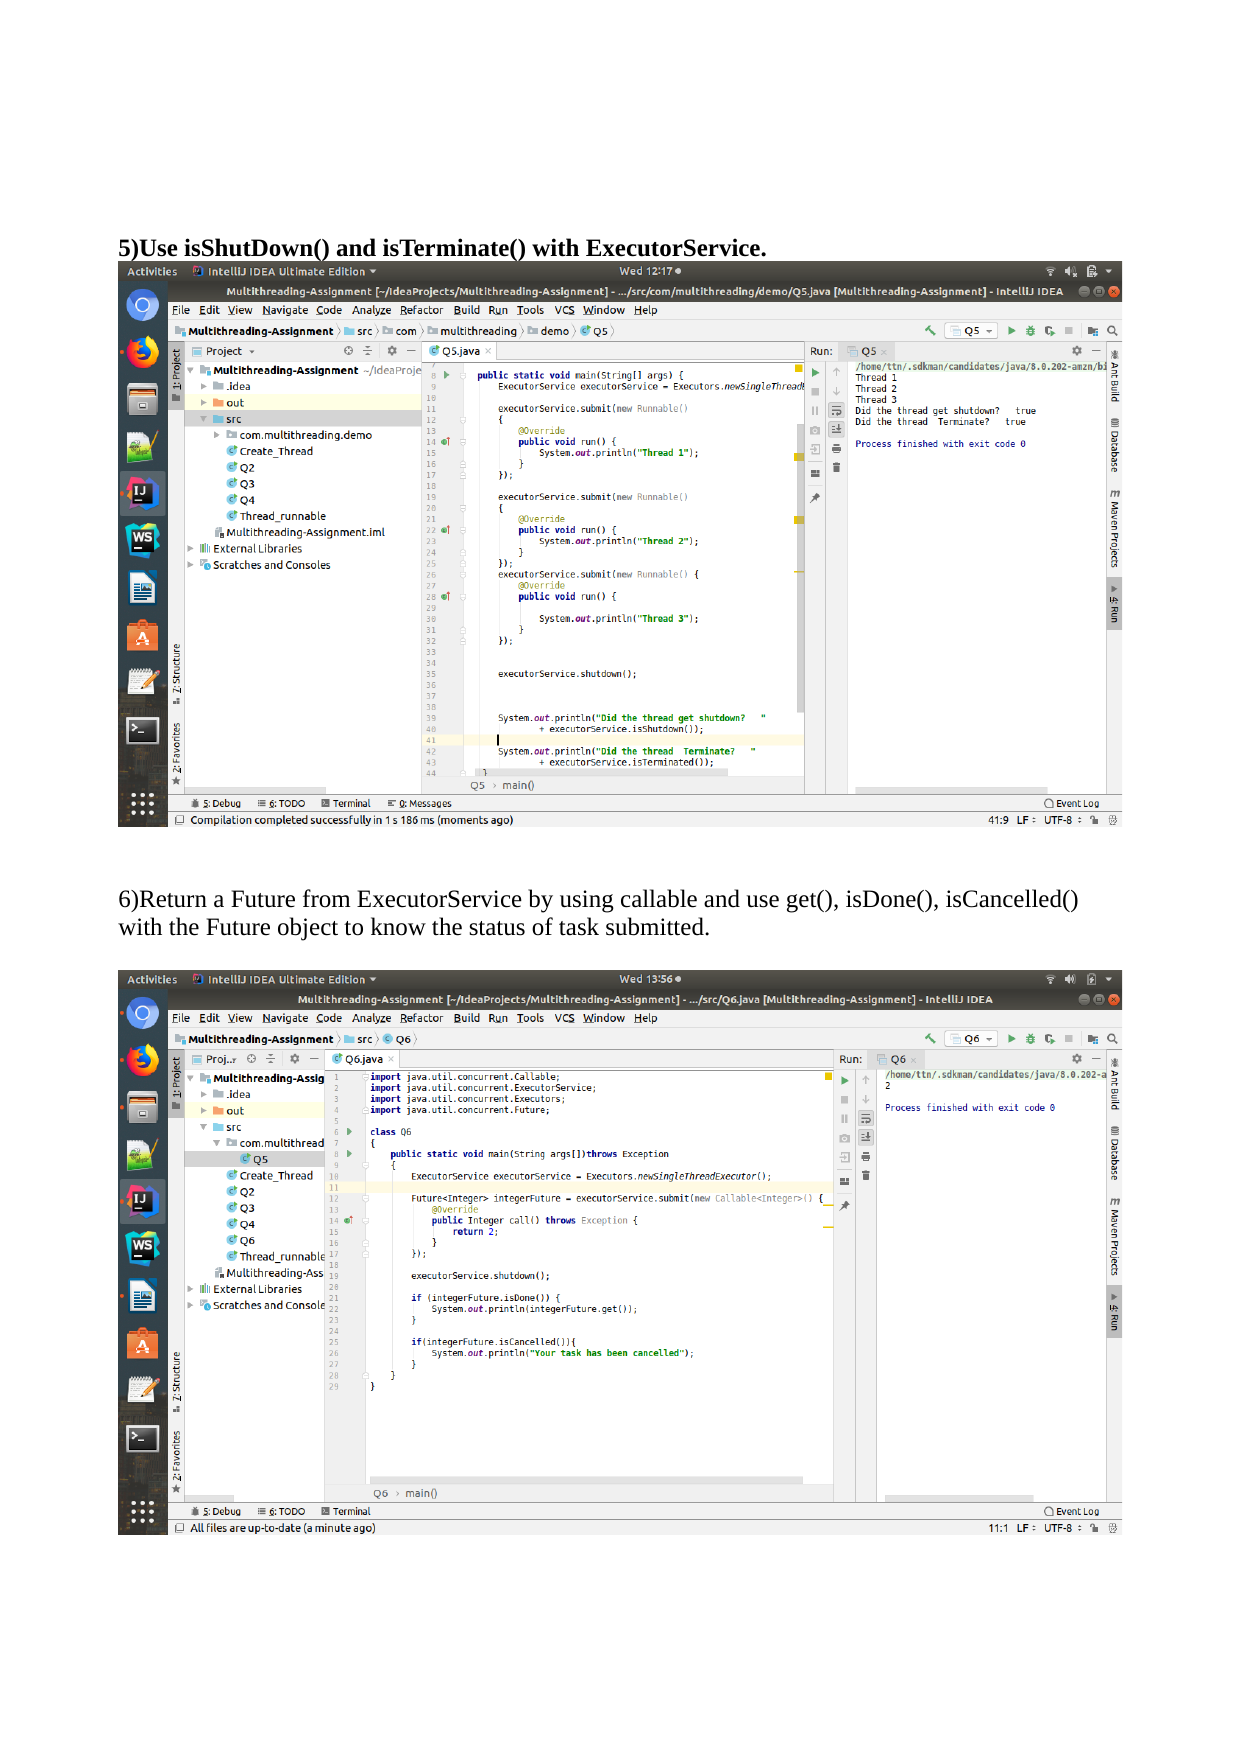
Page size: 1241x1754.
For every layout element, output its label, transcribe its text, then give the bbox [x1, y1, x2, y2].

picture [118, 261, 1123, 827]
text 6)Return a Future from ExecutorService by using callable and use get(), isDone(), isCancelled() with the Future object to know the status of task submitted. [118, 884, 1122, 941]
text 5)Use isShutDown() and isTerminate() with ExecutorService. [118, 233, 1122, 261]
picture [118, 970, 1123, 1535]
